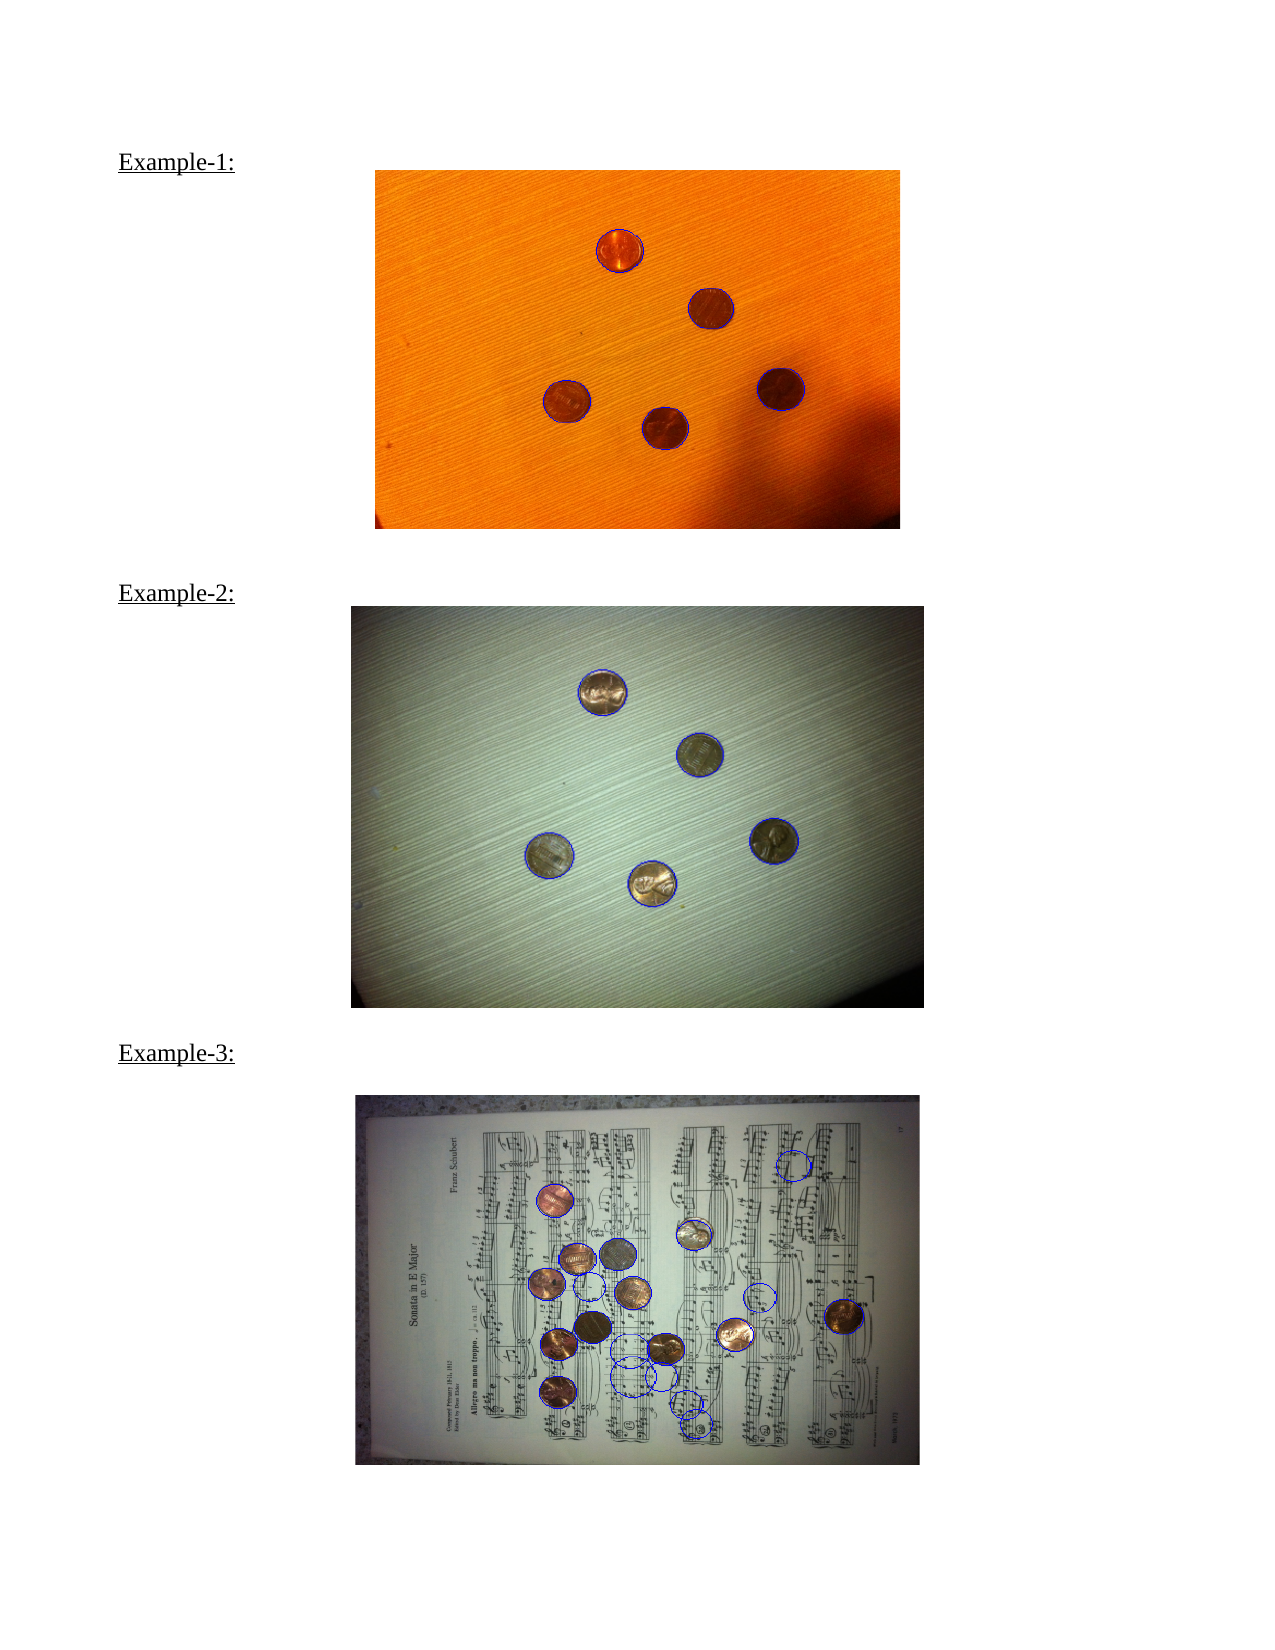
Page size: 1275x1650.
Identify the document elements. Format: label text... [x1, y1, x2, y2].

picture [355, 1095, 920, 1465]
text Example-2: [118, 578, 1157, 607]
picture [375, 170, 901, 529]
text Example-3: [118, 1038, 1157, 1067]
text Example-1: [118, 147, 1157, 176]
picture [351, 606, 924, 1008]
